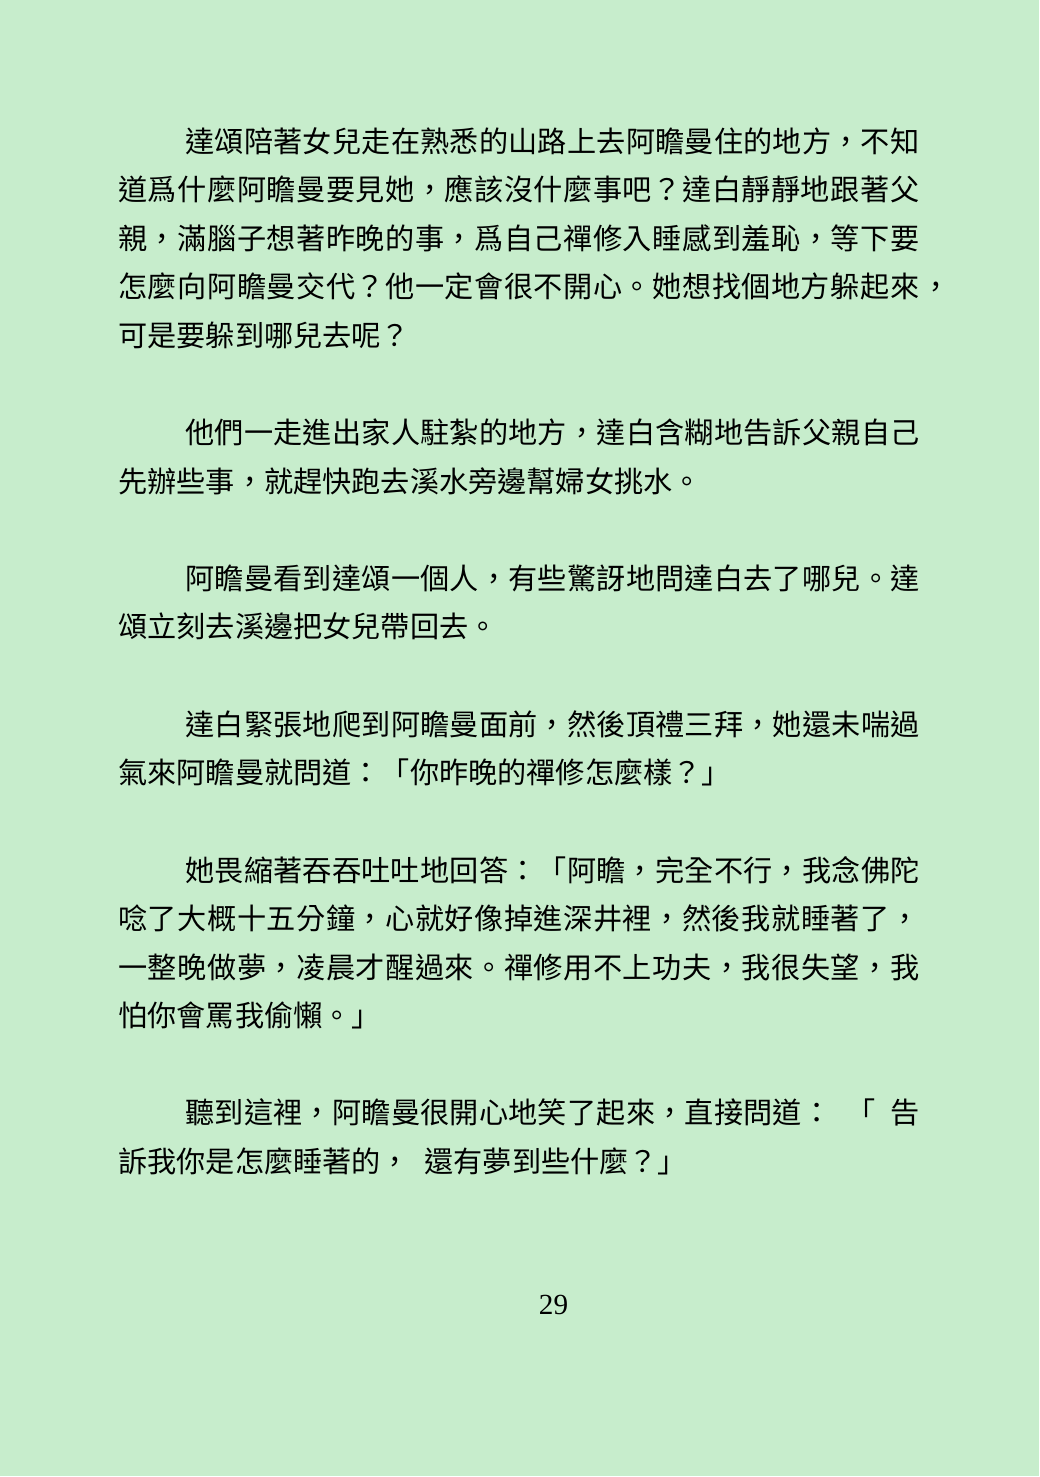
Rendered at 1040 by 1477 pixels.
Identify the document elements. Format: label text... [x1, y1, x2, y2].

text 他們一走進出家人駐紮的地方，達白含糊地告訴父親自己先辦些事，就趕快跑去溪水旁邊幫婦女挑水。 [118, 409, 921, 500]
text 達頌陪著女兒走在熟悉的山路上去阿瞻曼住的地方，不知道爲什麼阿瞻曼要見她，應該沒什麼事吧？達白靜靜地跟著父親，滿腦子想著昨晚的事，爲自己禪修入睡感到羞恥，等下要怎麼向阿瞻曼交代？他一定會很不開心。她想找個地方躲起來，可是要躲到哪兒去呢？ [118, 118, 921, 354]
text 阿瞻曼看到達頌一個人，有些驚訝地問達白去了哪兒。達頌立刻去溪邊把女兒帶回去。 [118, 555, 921, 646]
text 聽到這裡，阿瞻曼很開心地笑了起來，直接問道： 「 告訴我你是怎麼睡著的， 還有夢到些什麼？」 [118, 1090, 921, 1181]
text 達白緊張地爬到阿瞻曼面前，然後頂禮三拜，她還未喘過氣來阿瞻曼就問道：「你昨晚的禪修怎麼樣？」 [118, 701, 921, 792]
text 她畏縮著吞吞吐吐地回答：「阿瞻，完全不行，我念佛陀唸了大概十五分鐘，心就好像掉進深井裡，然後我就睡著了，一整晚做夢，凌晨才醒過來。禪修用不上功夫，我很失望，我怕你會罵我偷懶。」 [118, 847, 921, 1035]
